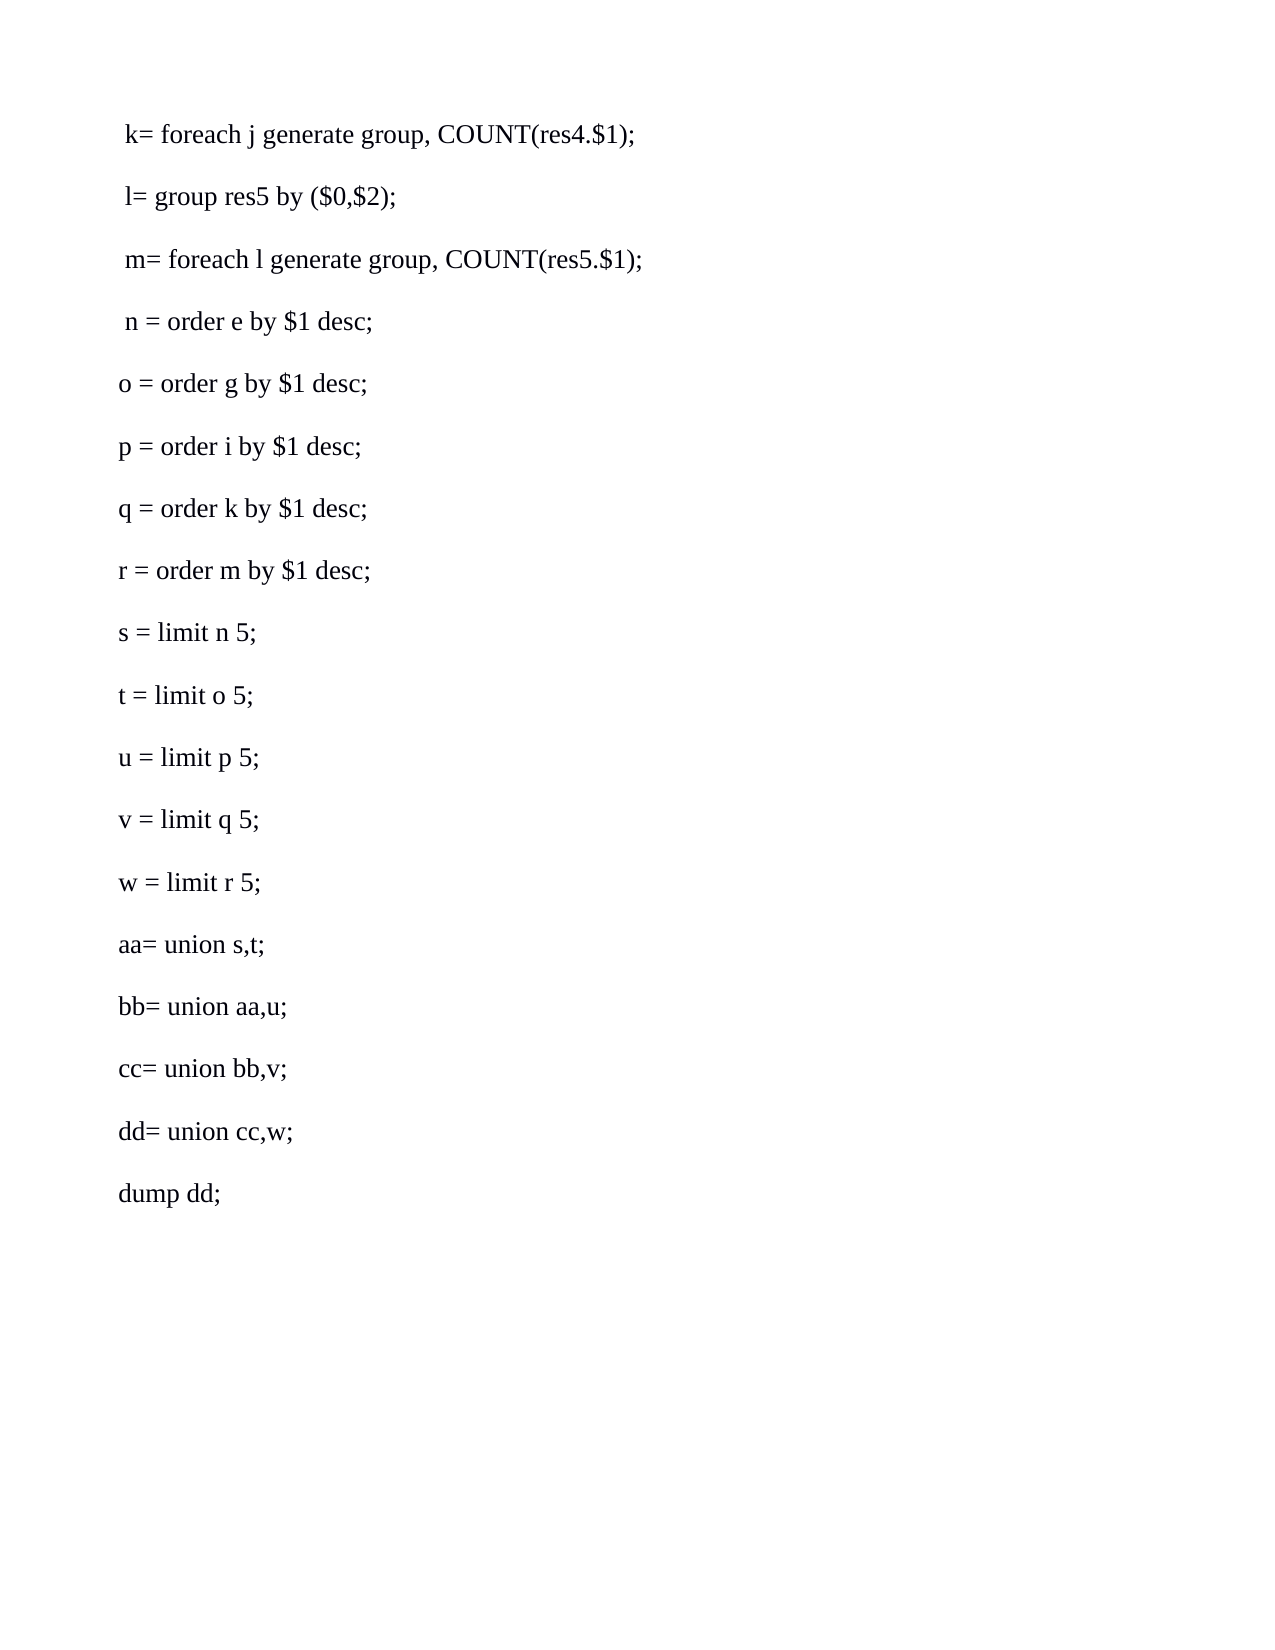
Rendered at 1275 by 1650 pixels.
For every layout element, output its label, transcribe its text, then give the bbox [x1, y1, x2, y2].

text v = limit q 5; [118, 803, 1157, 834]
text n = order e by $1 desc; [118, 305, 1157, 336]
text dd= union cc,w; [118, 1115, 1157, 1146]
text s = limit n 5; [118, 616, 1157, 648]
text q = order k by $1 desc; [118, 492, 1157, 523]
text o = order g by $1 desc; [118, 367, 1157, 398]
text k= foreach j generate group, COUNT(res4.$1); [118, 118, 1157, 149]
text m= foreach l generate group, COUNT(res5.$1); [118, 243, 1157, 274]
text dump dd; [118, 1177, 1157, 1208]
text l= group res5 by ($0,$2); [118, 180, 1157, 212]
text u = limit p 5; [118, 741, 1157, 772]
text cc= union bb,v; [118, 1052, 1157, 1084]
text bb= union aa,u; [118, 990, 1157, 1021]
text r = order m by $1 desc; [118, 554, 1157, 585]
text p = order i by $1 desc; [118, 429, 1157, 461]
text aa= union s,t; [118, 928, 1157, 959]
text w = limit r 5; [118, 866, 1157, 897]
text t = limit o 5; [118, 679, 1157, 710]
